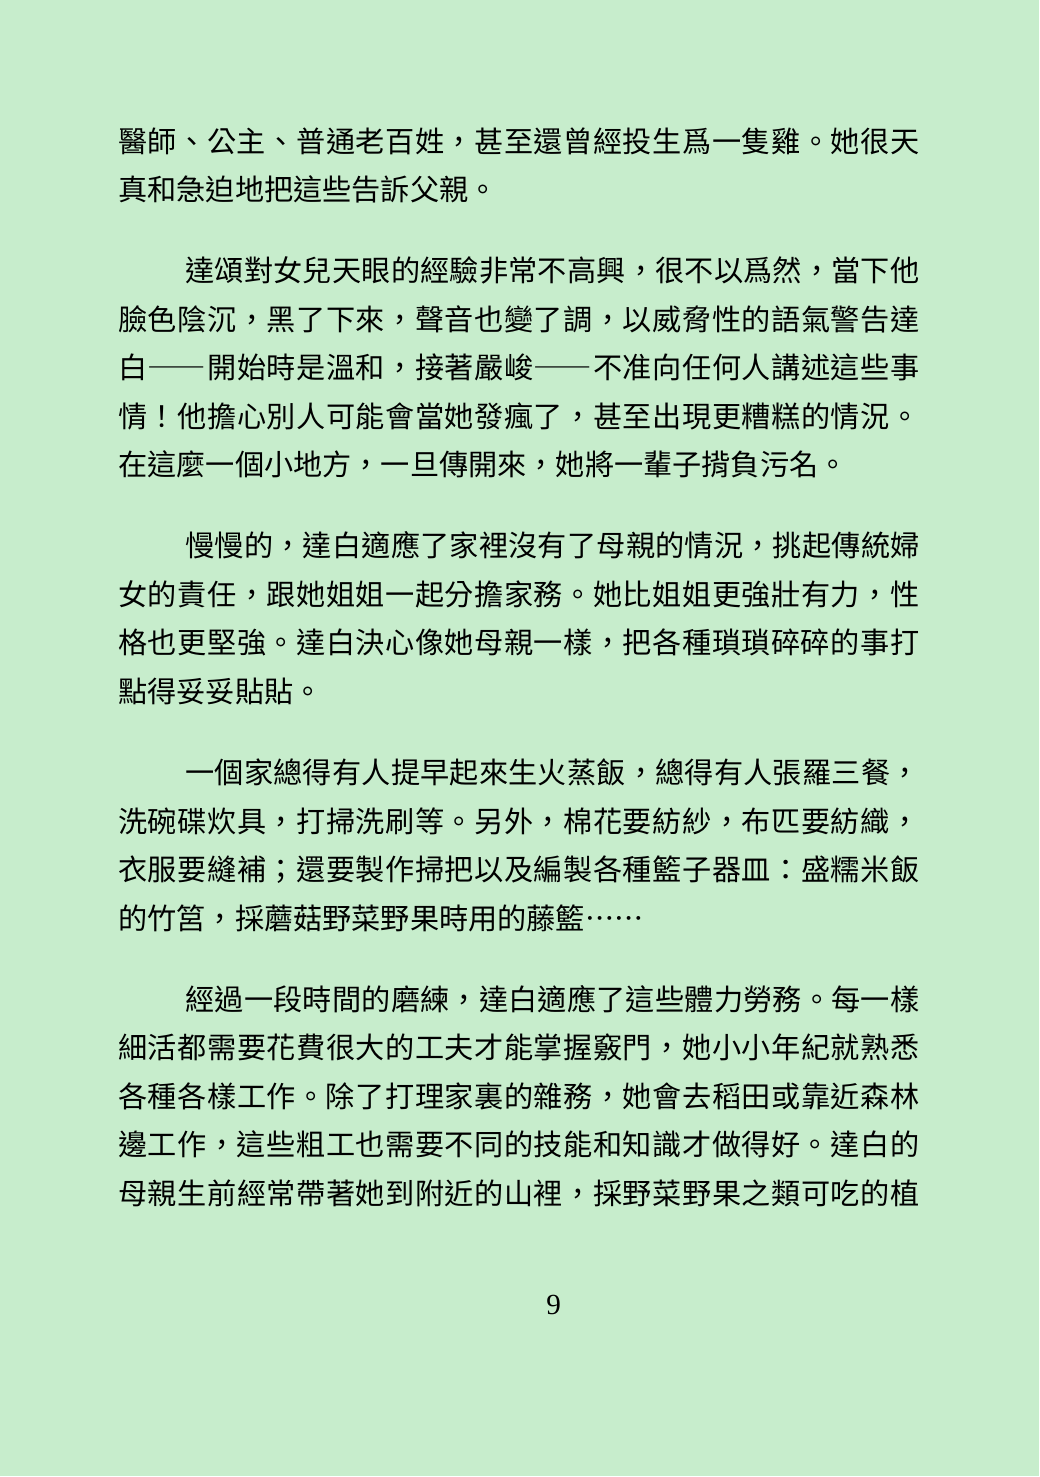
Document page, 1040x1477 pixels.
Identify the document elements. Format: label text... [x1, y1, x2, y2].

text 達頌對女兒天眼的經驗非常不高興，很不以爲然，當下他臉色陰沉，黑了下來，聲音也變了調，以威脅性的語氣警告達白——開始時是溫和，接著嚴峻——不准向任何人講述這些事情！他擔心別人可能會當她發瘋了，甚至出現更糟糕的情況。在這麼一個小地方，一旦傳開來，她將一輩子揹負污名。 [118, 248, 921, 484]
text 慢慢的，達白適應了家裡沒有了母親的情況，挑起傳統婦女的責任，跟她姐姐一起分擔家務。她比姐姐更強壯有力，性格也更堅強。達白決心像她母親一樣，把各種瑣瑣碎碎的事打點得妥妥貼貼。 [118, 523, 921, 711]
text 一個家總得有人提早起來生火蒸飯，總得有人張羅三餐，洗碗碟炊具，打掃洗刷等。另外，棉花要紡紗，布匹要紡織，衣服要縫補；還要製作掃把以及編製各種籃子器皿：盛糯米飯的竹筥，採蘑菇野菜野果時用的藤籃…… [118, 749, 921, 937]
text 醫師、公主、普通老百姓，甚至還曾經投生爲一隻雞。她很天真和急迫地把這些告訴父親。 [118, 118, 921, 209]
text 經過一段時間的磨練，達白適應了這些體力勞務。每一樣細活都需要花費很大的工夫才能掌握竅門，她小小年紀就熟悉各種各樣工作。除了打理家裏的雜務，她會去稻田或靠近森林邊工作，這些粗工也需要不同的技能和知識才做得好。達白的母親生前經常帶著她到附近的山裡，採野菜野果之類可吃的植物；有時也到比較遠的池塘去捕魚。現在她會跟姑姑和她們的孩子出去，學習怎麼分辨毒蘑菇和食用蘑菇，甜的菜和苦的菜。無論是播種收割還是採集，糧食在日常生活中始終是關注的焦點。 [118, 976, 921, 1213]
